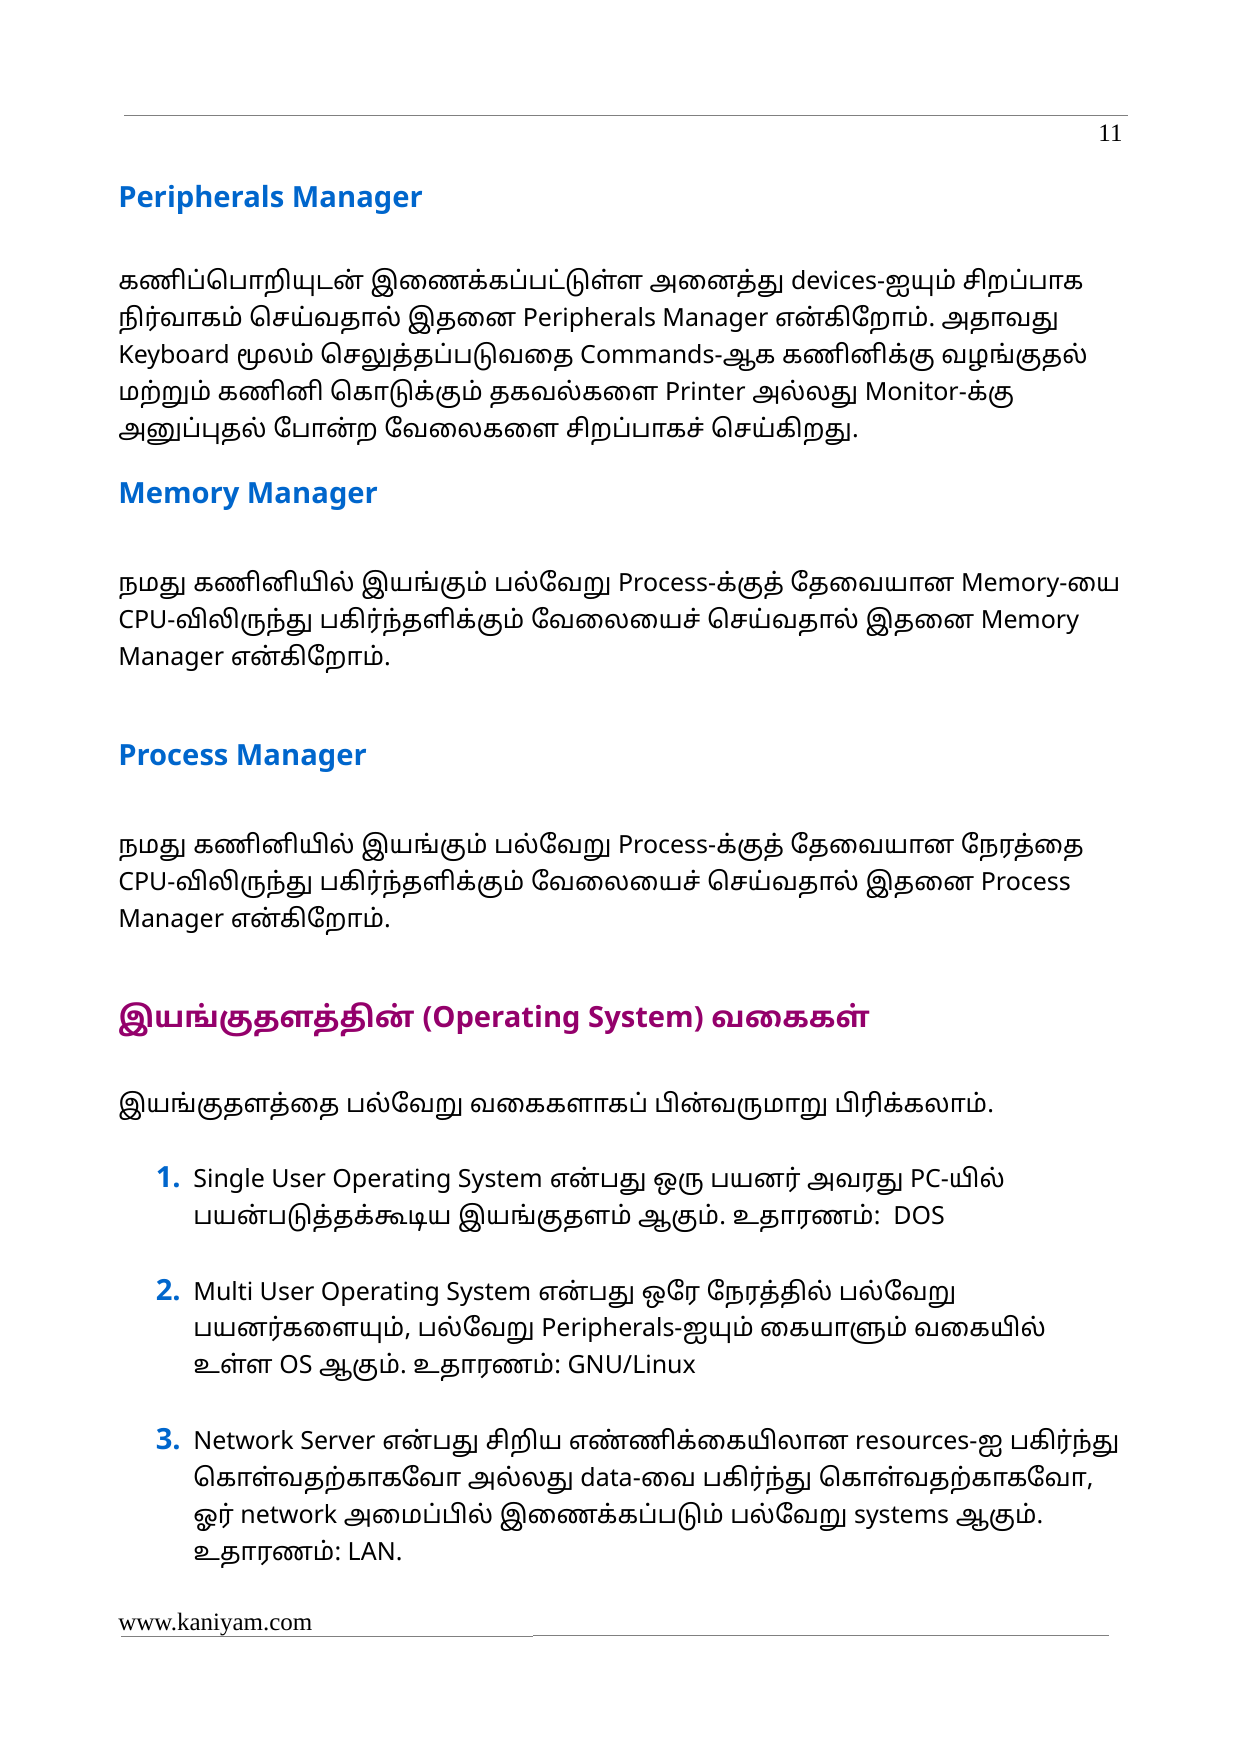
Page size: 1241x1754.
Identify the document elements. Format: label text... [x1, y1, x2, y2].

subtitle Process Manager [118, 734, 1122, 774]
text நமது கணினியில் இயங்கும் பல்வேறு Process-க்குத் தேவையான நேரத்தை CPU-விலிருந்து பகிர்ந்தளிக்கும் வேலையைச் செய்வதால் இதனை Process Manager என்கிறோம். [118, 826, 1122, 971]
list Network Server என்பது சிறிய எண்ணிக்கையிலான resources-ஐ பகிர்ந்து கொள்வதற்காகவோ அல்லது data-வை பகிர்ந்து கொள்வதற்காகவோ, ஓர் network அமைப்பில் இணைக்கப்படும் பல்வேறு systems ஆகும். உதாரணம்: LAN. [156, 1418, 1122, 1570]
text கணிப்பொறியுடன் இணைக்கப்பட்டுள்ள அனைத்து devices-ஐயும் சிறப்பாக நிர்வாகம் செய்வதால் இதனை Peripherals Manager என்கிறோம். அதாவது Keyboard மூலம் செலுத்தப்படுவதை Commands-ஆக கணினிக்கு வழங்குதல் மற்றும் கணினி கொடுக்கும் தகவல்களை Printer அல்லது Monitor-க்கு அனுப்புதல் போன்ற வேலைகளை சிறப்பாகச் செய்கிறது. [118, 263, 1122, 447]
subtitle Memory Manager [118, 472, 1122, 512]
list Multi User Operating System என்பது ஒரே நேரத்தில் பல்வேறு பயனர்களையும், பல்வேறு Peripherals-ஐயும் கையாளும் வகையில் உள்ள OS ஆகும். உதாரணம்: GNU/Linux [156, 1269, 1122, 1384]
list Single User Operating System என்பது ஒரு பயனர் அவரது PC-யில் பயன்படுத்தக்கூடிய இயங்குதளம் ஆகும். உதாரணம்: DOS [156, 1156, 1122, 1235]
subtitle Peripherals Manager [118, 176, 1122, 216]
text நமது கணினியில் இயங்கும் பல்வேறு Process-க்குத் தேவையான Memory-யை CPU-விலிருந்து பகிர்ந்தளிக்கும் வேலையைச் செய்வதால் இதனை Memory Manager என்கிறோம். [118, 564, 1122, 709]
subtitle இயங்குதளத்தின் (Operating System) வகைகள் [118, 996, 1122, 1073]
text இயங்குதளத்தை பல்வேறு வகைகளாகப் பின்வருமாறு பிரிக்கலாம். [118, 1085, 1122, 1156]
